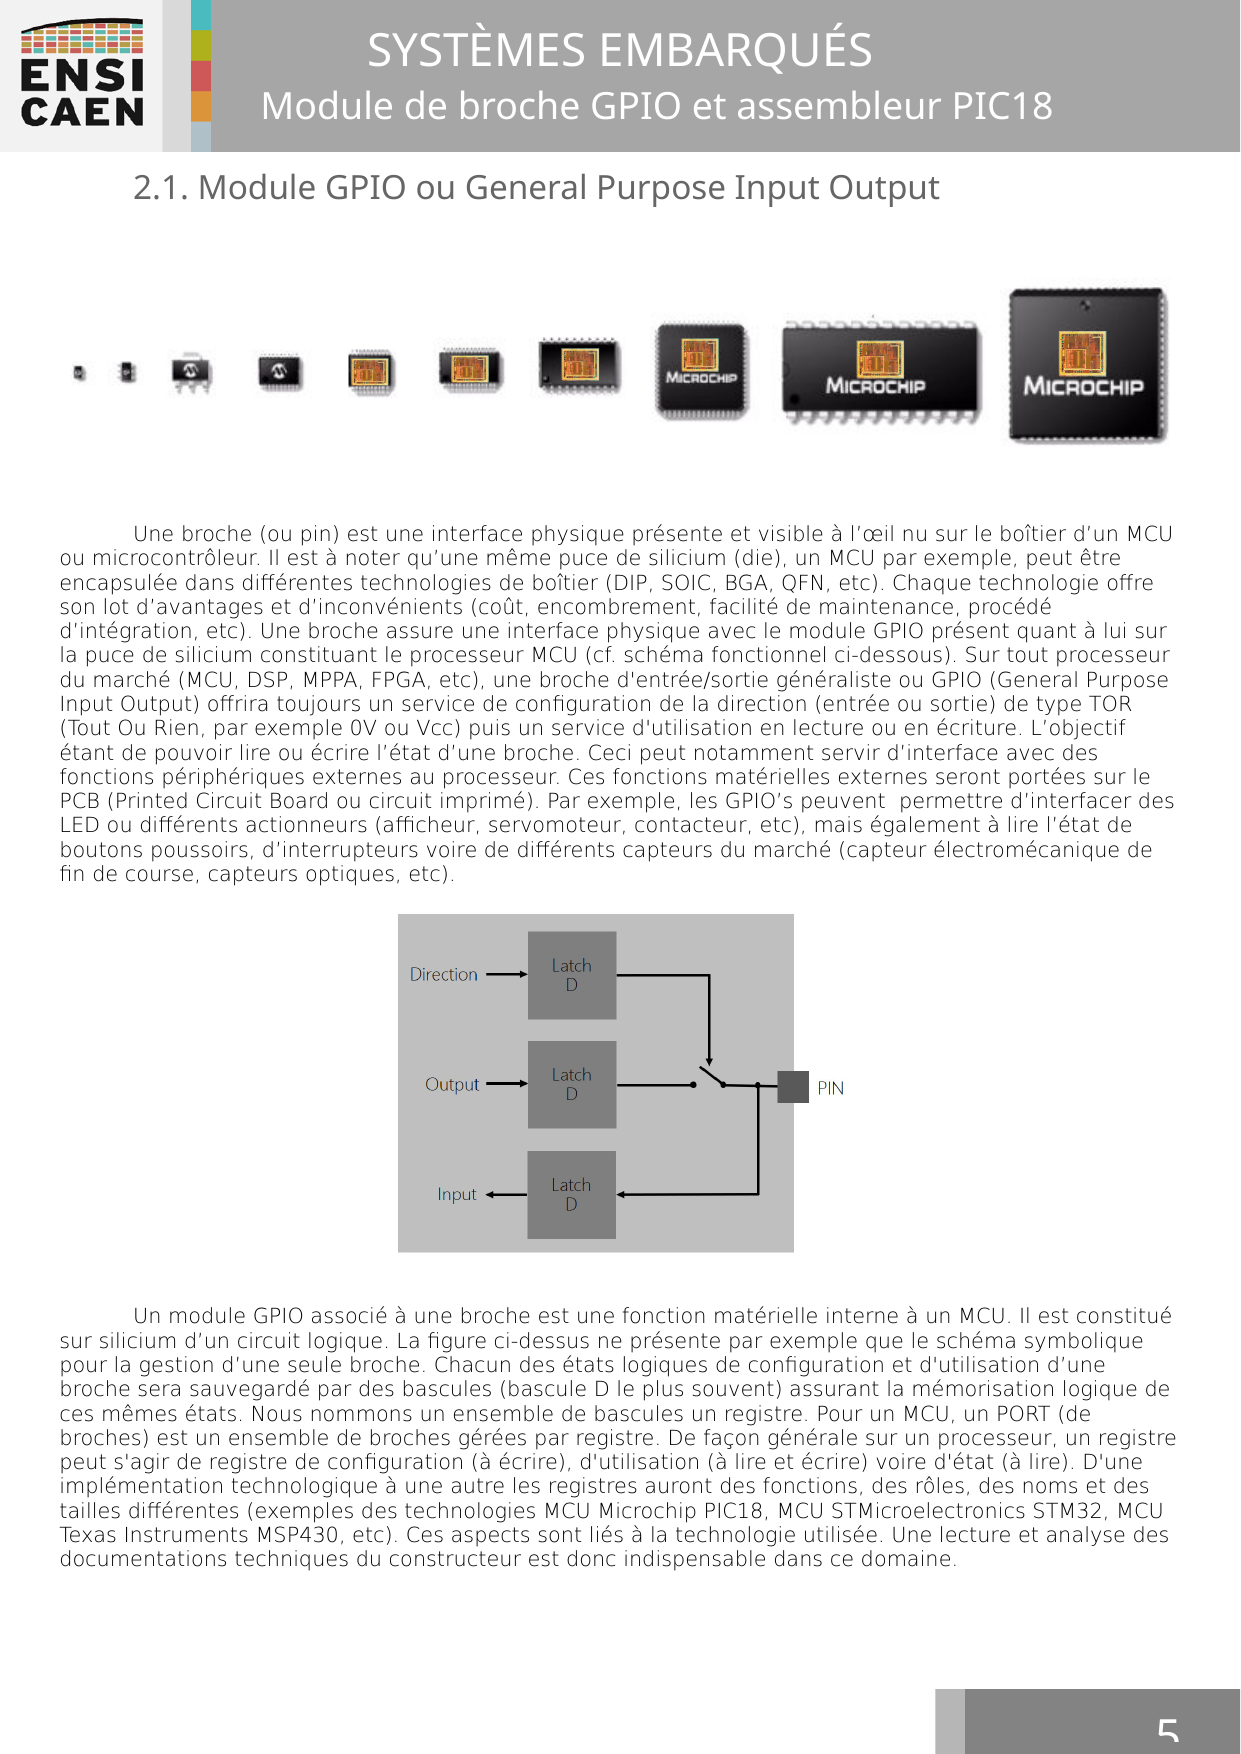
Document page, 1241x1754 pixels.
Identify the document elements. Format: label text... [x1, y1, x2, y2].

picture [393, 910, 847, 1256]
text Un module GPIO associé à une broche est une fonction matérielle interne à un MCU. Il est constitué sur silicium d’un circuit logique. La figure ci-dessus ne présente par exemple que le schéma symbolique pour la gestion d’une seule broche. Chacun des états logiques de configuration et d'utilisation d’une broche sera sauvegardé par des bascules (bascule D le plus souvent) assurant la mémorisation logique de ces mêmes états. Nous nommons un ensemble de bascules un registre. Pour un MCU, un PORT (de broches) est un ensemble de broches gérées par registre. De façon générale sur un processeur, un registre peut s'agir de registre de configuration (à écrire), d'utilisation (à lire et écrire) voire d'état (à lire). D'une implémentation technologique à une autre les registres auront des fonctions, des rôles, des noms et des tailles différentes (exemples des technologies MCU Microchip PIC18, MCU STMicroelectronics STM32, MCU Texas Instruments MSP430, etc). Ces aspects sont liés à la technologie utilisée. Une lecture et analyse des documentations techniques du constructeur est donc indispensable dans ce domaine. [59, 1304, 1181, 1571]
text Une broche (ou pin) est une interface physique présente et visible à l’œil nu sur le boîtier d’un MCU ou microcontrôleur. Il est à noter qu’une même puce de silicium (die), un MCU par exemple, peut être encapsulée dans différentes technologies de boîtier (DIP, SOIC, BGA, QFN, etc). Chaque technologie offre son lot d’avantages et d’inconvénients (coût, encombrement, facilité de maintenance, procédé d’intégration, etc). Une broche assure une interface physique avec le module GPIO présent quant à lui sur la puce de silicium constituant le processeur MCU (cf. schéma fonctionnel ci-dessous). Sur tout processeur du marché (MCU, DSP, MPPA, FPGA, etc), une broche d'entrée/sortie généraliste ou GPIO (General Purpose Input Output) offrira toujours un service de configuration de la direction (entrée ou sortie) de type TOR (Tout Ou Rien, par exemple 0V ou Vcc) puis un service d'utilisation en lecture ou en écriture. L’objectif étant de pouvoir lire ou écrire l’état d’une broche. Ceci peut notamment servir d’interface avec des fonctions périphériques externes au processeur. Ces fonctions matérielles externes seront portées sur le PCB (Printed Circuit Board ou circuit imprimé). Par exemple, les GPIO’s peuvent permettre d’interfacer des LED ou différents actionneurs (afficheur, servomoteur, contacteur, etc), mais également à lire l’état de boutons poussoirs, d’interrupteurs voire de différents capteurs du marché (capteur électromécanique de fin de course, capteurs optiques, etc). [59, 522, 1181, 886]
text 2.1. Module GPIO ou General Purpose Input Output [59, 164, 1181, 209]
picture [0, 0, 1241, 152]
picture [59, 277, 1182, 454]
picture [935, 1689, 1241, 1754]
